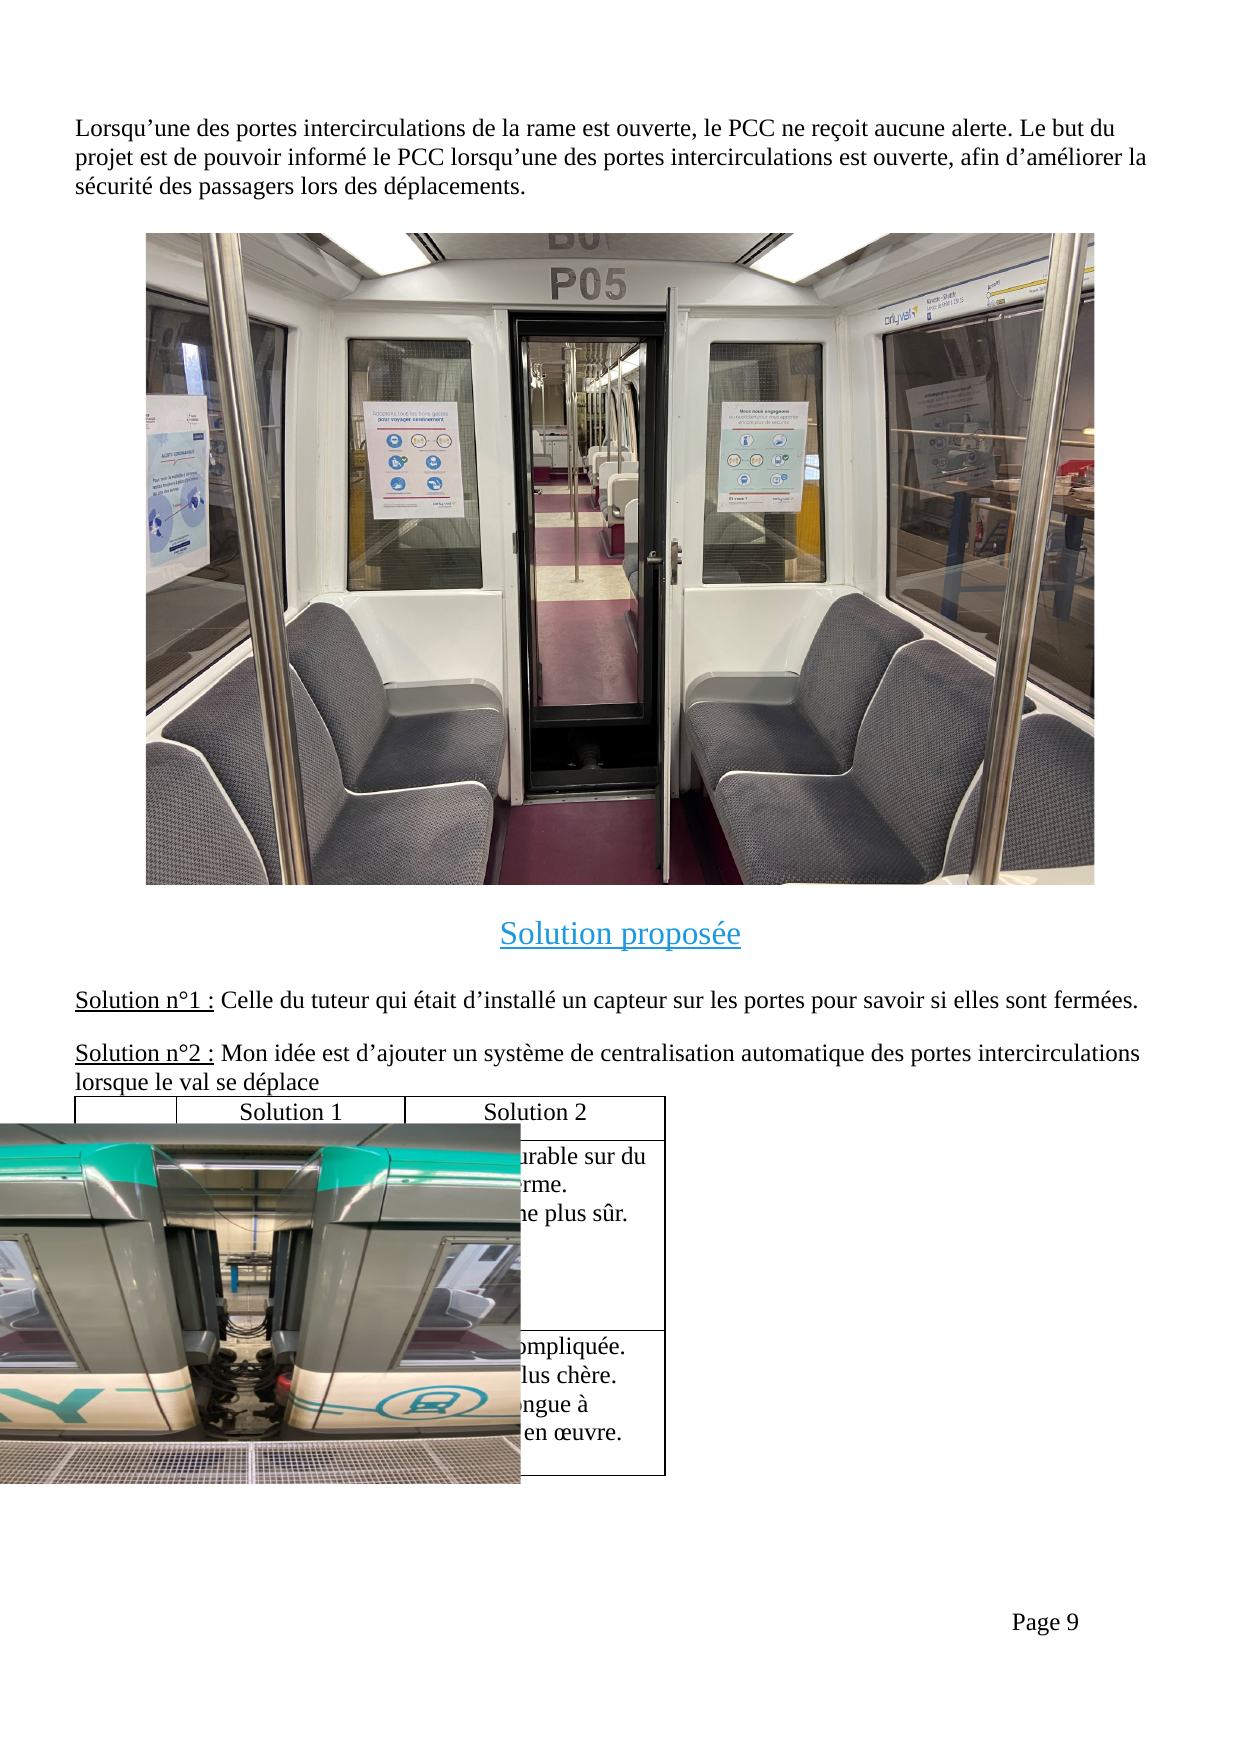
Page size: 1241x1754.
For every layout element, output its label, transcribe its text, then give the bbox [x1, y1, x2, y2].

text Solution proposée [75, 913, 1165, 952]
table_cell Plus durable sur du long terme. Système plus sûr. [521, 1141, 664, 1330]
text Solution n°2 : Mon idée est d’ajouter un système de centralisation automatique des portes intercirculations lorsque le val se déplace [75, 1038, 1165, 1096]
text Lorsqu’une des portes intercirculations de la rame est ouverte, le PCC ne reçoit aucune alerte. Le but du projet est de pouvoir informé le PCC lorsqu’une des portes intercirculations est ouverte, afin d’améliorer la sécurité des passagers lors des déplacements. [75, 113, 1165, 199]
text Solution n°1 : Celle du tuteur qui était d’installé un capteur sur les portes pour savoir si elles sont fermées. [75, 985, 1165, 1014]
table_header [76, 1097, 176, 1123]
table_header Solution 1 [177, 1097, 404, 1123]
table_cell Plus compliquée. Coût plus chère. Plus longue à mettre en œuvre. [521, 1331, 664, 1475]
table_header Solution 2 [406, 1097, 664, 1140]
